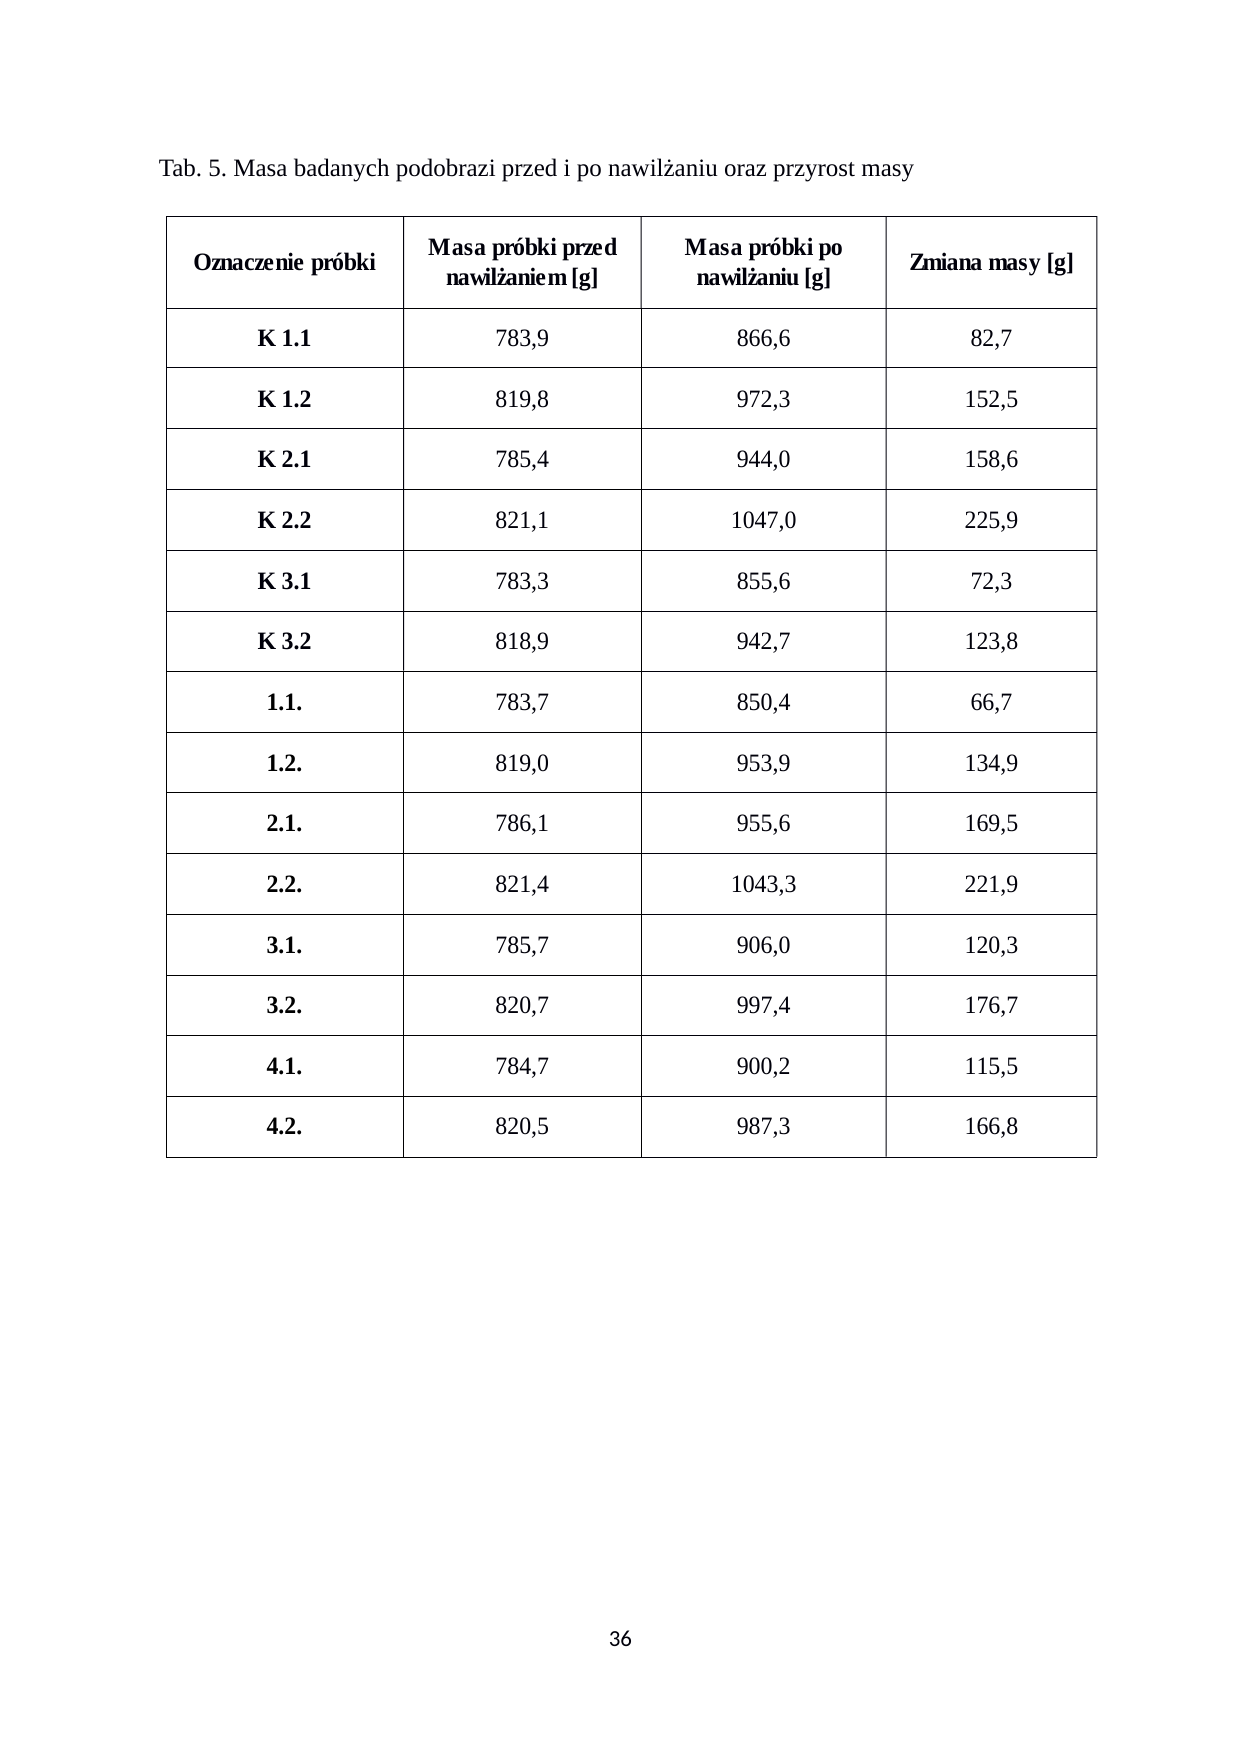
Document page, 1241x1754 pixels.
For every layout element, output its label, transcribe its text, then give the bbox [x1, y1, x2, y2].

table_cell [167, 1097, 403, 1157]
table_cell [167, 976, 403, 1035]
table_cell [167, 793, 403, 853]
table_header Tab. 5. Masa badanych podobrazi przed i po nawilżaniu oraz przyrost masy [153, 148, 1093, 209]
table_cell [167, 672, 403, 732]
table_cell [167, 915, 403, 975]
table_cell [153, 209, 1093, 1318]
table_cell [167, 733, 403, 792]
table_cell [167, 854, 403, 914]
table_cell [167, 1036, 403, 1096]
